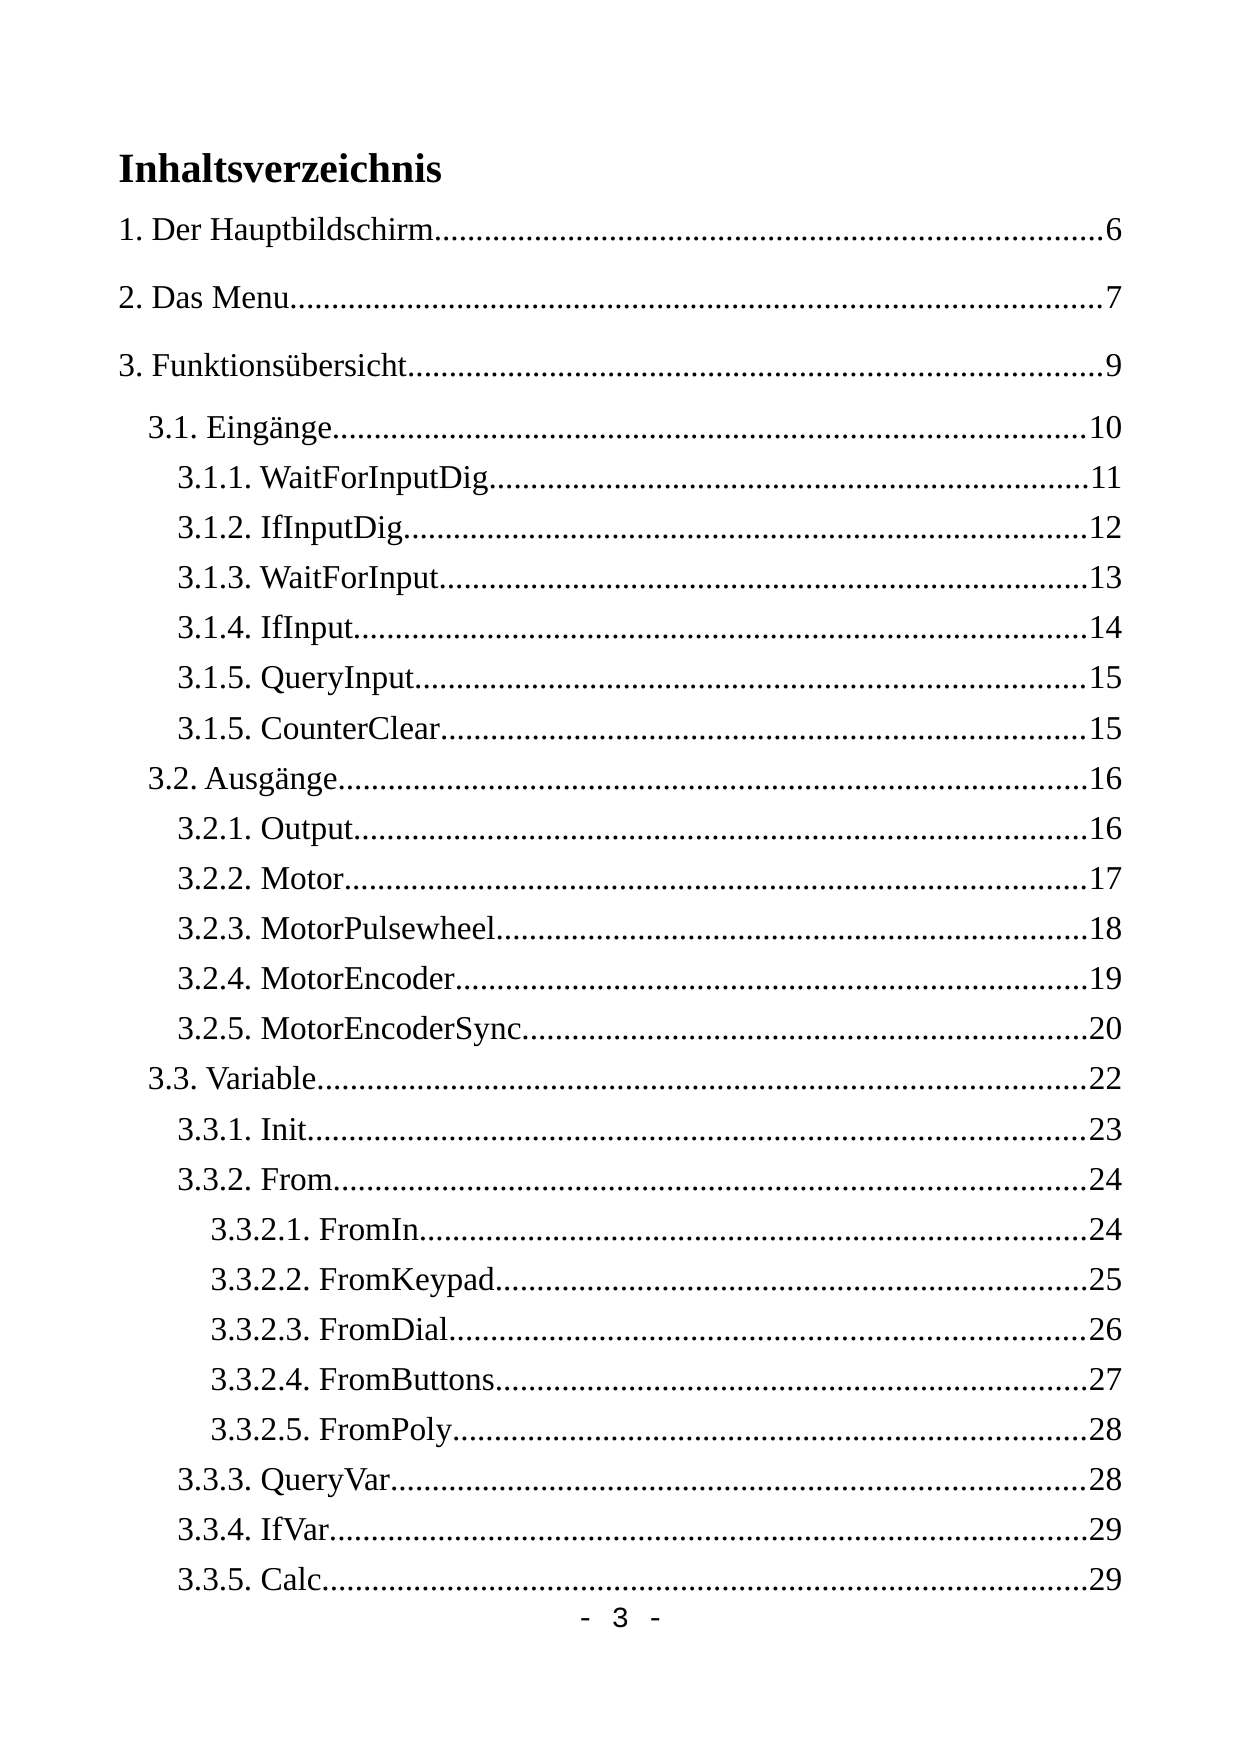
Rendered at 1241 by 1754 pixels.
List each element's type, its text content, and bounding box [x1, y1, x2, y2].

text 1. Der Hauptbildschirm 6 [118, 209, 1122, 248]
text 3.3.4. IfVar 29 [177, 1509, 1122, 1548]
text 3.2.1. Output 16 [177, 808, 1122, 846]
text 3.3.3. QueryVar 28 [177, 1459, 1122, 1498]
text 3.1.5. CounterClear 15 [177, 708, 1122, 746]
text 2. Das Menu 7 [118, 277, 1122, 316]
text 3.3.5. Calc 29 [177, 1560, 1122, 1598]
text 3.2.2. Motor 17 [177, 858, 1122, 897]
text 3.3.2.4. FromButtons 27 [177, 1359, 1122, 1398]
text 3.3.2.5. FromPoly 28 [177, 1409, 1122, 1448]
text 3.2.5. MotorEncoderSync 20 [177, 1008, 1122, 1047]
text 3.3.2. From... 24 [177, 1159, 1122, 1197]
text 3.1.3. WaitForInput 13 [177, 558, 1122, 596]
text 3. Funktionsübersicht 9 [118, 345, 1122, 384]
text 3.3.2.3. FromDial 26 [177, 1309, 1122, 1347]
subtitle Inhaltsverzeichnis [118, 143, 1122, 191]
text 3.1. Eingänge 10 [148, 407, 1122, 446]
text 3.3.2.1. FromIn 24 [177, 1209, 1122, 1247]
text 3.1.2. IfInputDig 12 [177, 507, 1122, 546]
text 3.2. Ausgänge 16 [148, 758, 1122, 796]
text 3.1.5. QueryInput 15 [177, 658, 1122, 696]
text 3.2.4. MotorEncoder 19 [177, 958, 1122, 997]
text 3.3. Variable 22 [148, 1059, 1122, 1097]
text 3.2.3. MotorPulsewheel 18 [177, 908, 1122, 947]
text 3.1.4. IfInput 14 [177, 608, 1122, 646]
text 3.1.1. WaitForInputDig 11 [177, 457, 1122, 496]
text 3.3.1. Init 23 [177, 1109, 1122, 1147]
text 3.3.2.2. FromKeypad 25 [177, 1259, 1122, 1297]
